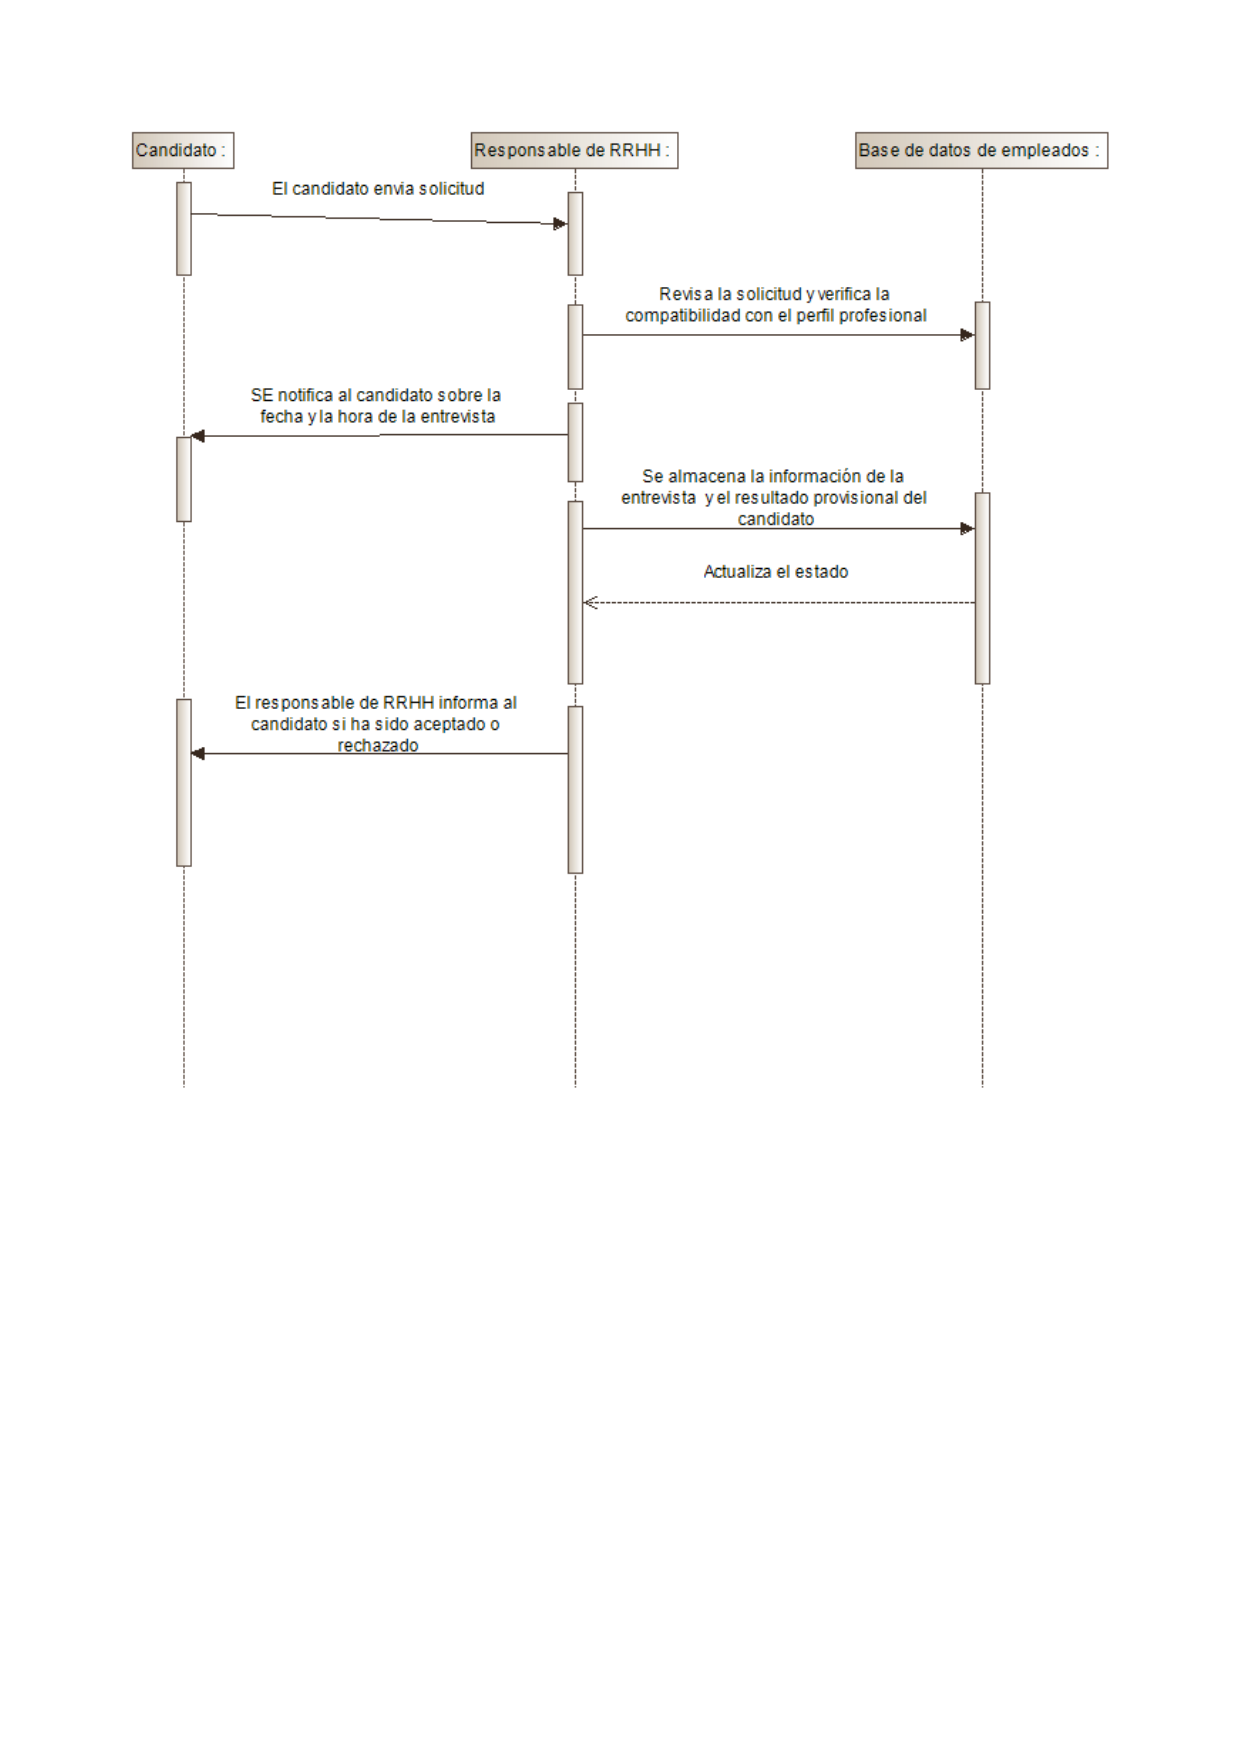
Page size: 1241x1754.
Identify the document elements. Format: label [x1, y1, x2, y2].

picture [118, 118, 1123, 1102]
